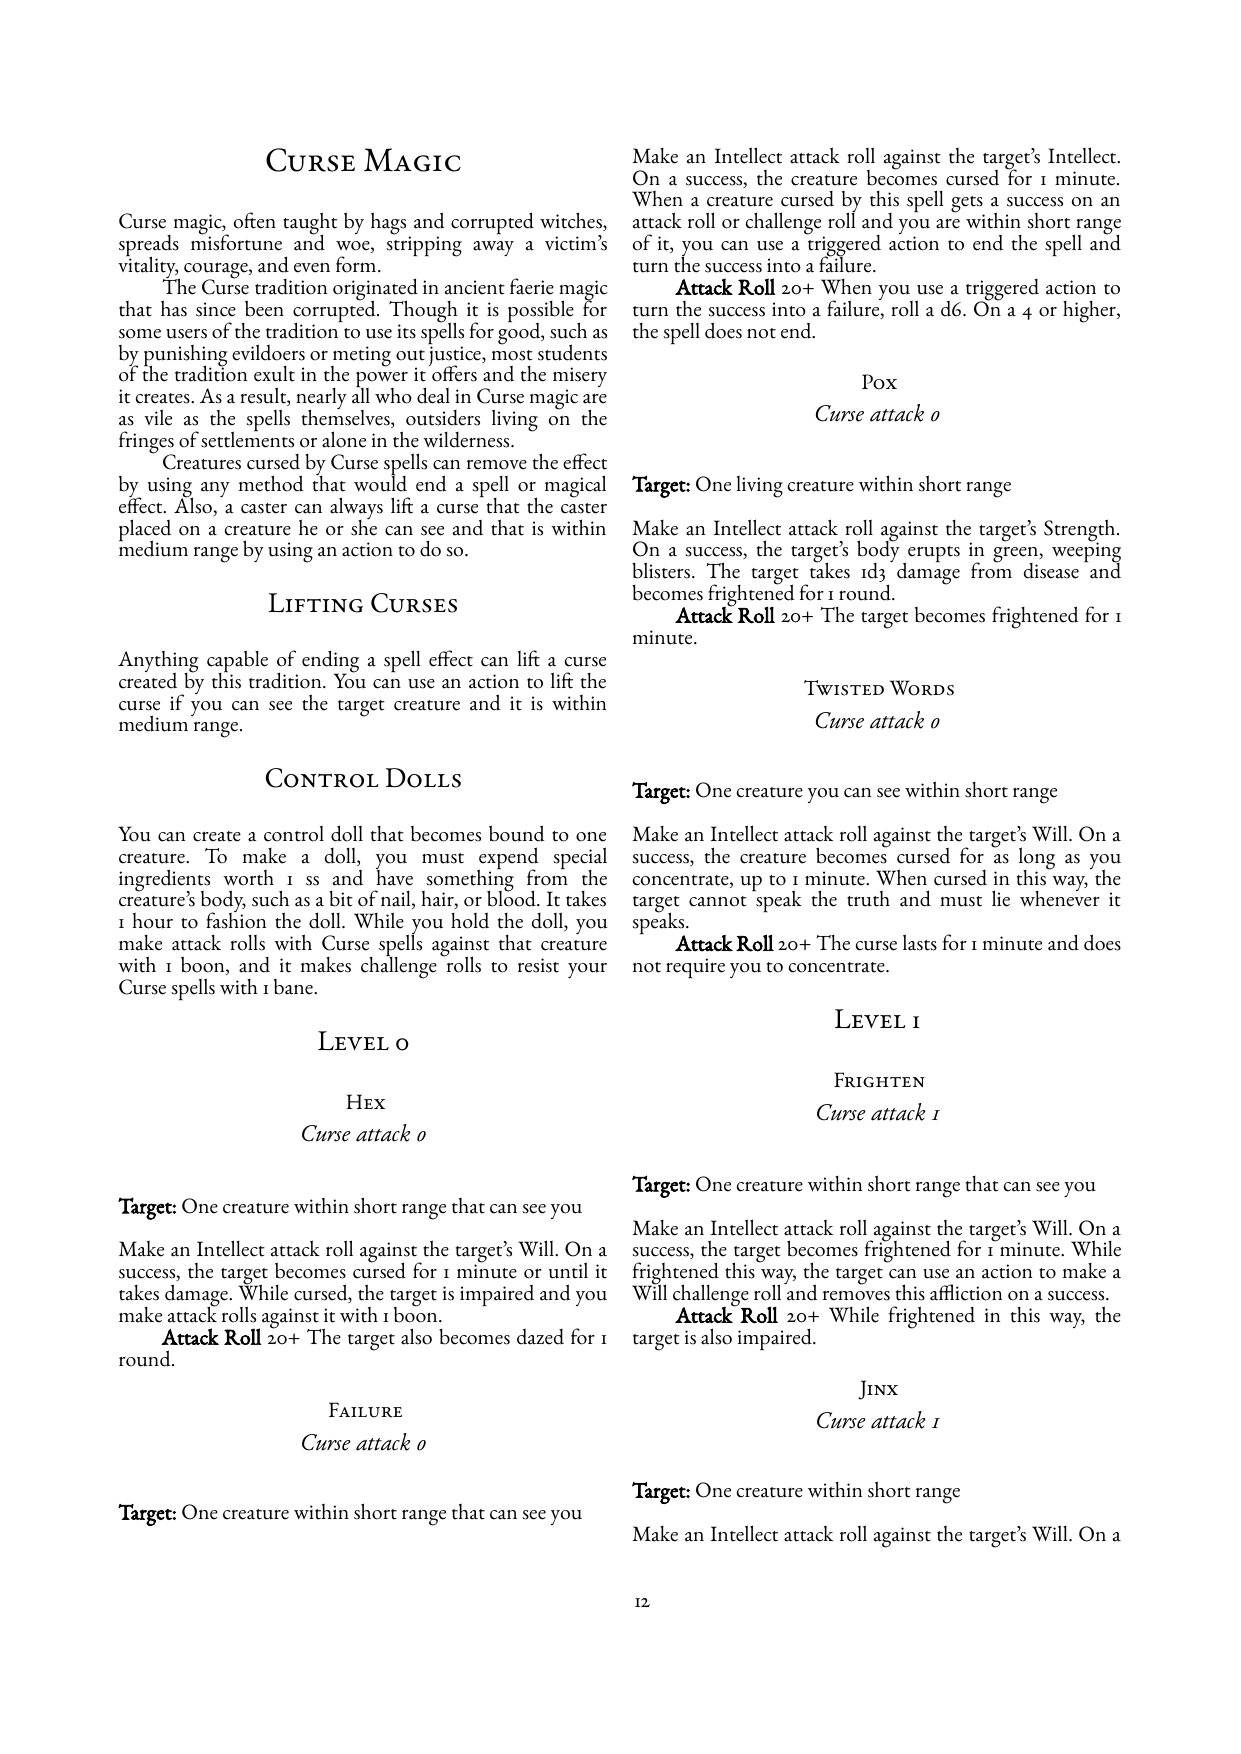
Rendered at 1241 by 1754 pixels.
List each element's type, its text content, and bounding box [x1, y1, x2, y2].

text Attack Roll 20+ The target also becomes dazed for 1 round. [118, 1329, 608, 1373]
subtitle Curse Magic [118, 148, 608, 182]
subtitle Curse attack 0 [118, 1433, 608, 1457]
text Creatures cursed by Curse spells can remove the effect by using any method that would end a spell or magical effect. Also, a caster can always lift a curse that the caster placed on a creature he or she can see and that is within medium range by using an action to do so. [118, 454, 608, 563]
text Make an Intellect attack roll against the target’s Will. On a success, the target becomes frightened for 1 minute. While frightened this way, the target can use an action to make a Will challenge roll and removes this affliction on a success. [632, 1209, 1122, 1307]
subtitle Hex [118, 1094, 608, 1116]
text The Curse tradition originated in ancient faerie magic that has since been corrupted. Though it is possible for some users of the tradition to use its spells for good, such as by punishing evildoers or meting out justice, most students of the tradition exult in the power it offers and the misery it creates. As a result, nearly all who deal in Curse magic are as vile as the spells themselves, outsiders living on the fringes of settlements or alone in the wilderness. [118, 279, 608, 454]
subtitle Jinx [632, 1380, 1122, 1402]
list Target: One creature you can see within short range [632, 765, 1122, 804]
subtitle Curse attack 1 [632, 1103, 1122, 1127]
text Anything capable of ending a spell effect can lift a curse created by this tradition. You can use an action to lift the curse if you can see the target creature and it is within medium range. [118, 639, 608, 738]
subtitle Frighten [632, 1072, 1122, 1094]
text Make an Intellect attack roll against the target’s Strength. On a success, the target’s body erupts in green, weeping blisters. The target takes 1d3 damage from disease and becomes frightened for 1 round. [632, 509, 1122, 607]
subtitle Curse attack 0 [632, 711, 1122, 735]
subtitle Curse attack 0 [632, 405, 1122, 429]
subtitle Curse attack 1 [632, 1411, 1122, 1435]
subtitle Lifting Curses [118, 593, 608, 621]
subtitle Curse attack 0 [118, 1125, 608, 1149]
text Attack Roll 20+ The target becomes frightened for 1 minute. [632, 607, 1122, 651]
list Target: One creature within short range [632, 1465, 1122, 1504]
text Attack Roll 20+ The curse lasts for 1 minute and does not require you to concentrate. [632, 935, 1122, 979]
list Target: One living creature within short range [632, 458, 1122, 498]
text Make an Intellect attack roll against the target’s Will. On a [632, 1516, 1122, 1548]
list Target: One creature within short range that can see you [118, 1178, 608, 1219]
subtitle Level 1 [632, 1008, 1122, 1037]
text You can create a control doll that becomes bound to one creature. To make a doll, you must expend special ingredients worth 1 ss and have something from the creature’s body, such as a bit of nail, hair, or blood. It takes 1 hour to fashion the doll. While you hold the doll, you make attack rolls with Curse spells against that creature with 1 boon, and it makes challenge rolls to resist your Curse spells with 1 bane. [118, 814, 608, 1001]
subtitle Failure [118, 1402, 608, 1424]
list Target: One creature within short range that can see you [632, 1157, 1122, 1198]
text Make an Intellect attack roll against the target’s Will. On a success, the creature becomes cursed for as long as you concentrate, up to 1 minute. When cursed in this way, the target cannot speak the truth and must lie whenever it speaks. [632, 816, 1122, 935]
subtitle Twisted Words [632, 680, 1122, 702]
text Attack Roll 20+ When you use a triggered action to turn the success into a failure, roll a d6. On a 4 or higher, the spell does not end. [632, 279, 1122, 344]
subtitle Pox [632, 374, 1122, 396]
text Make an Intellect attack roll against the target’s Intellect. On a success, the creature becomes cursed for 1 minute. When a creature cursed by this spell gets a success on an attack roll or challenge roll and you are within short range of it, you can use a triggered action to end the spell and turn the success into a failure. [632, 148, 1122, 279]
text Curse magic, often taught by hags and corrupted witches, spreads misfortune and woe, stripping away a victim’s vitality, courage, and even form. [118, 202, 608, 279]
subtitle Control Dolls [118, 768, 608, 796]
list Target: One creature within short range that can see you [118, 1487, 608, 1526]
subtitle Level 0 [118, 1030, 608, 1059]
text Attack Roll 20+ While frightened in this way, the target is also impaired. [632, 1307, 1122, 1351]
text Make an Intellect attack roll against the target’s Will. On a success, the target becomes cursed for 1 minute or until it takes damage. While cursed, the target is impaired and you make attack rolls against it with 1 boon. [118, 1231, 608, 1329]
